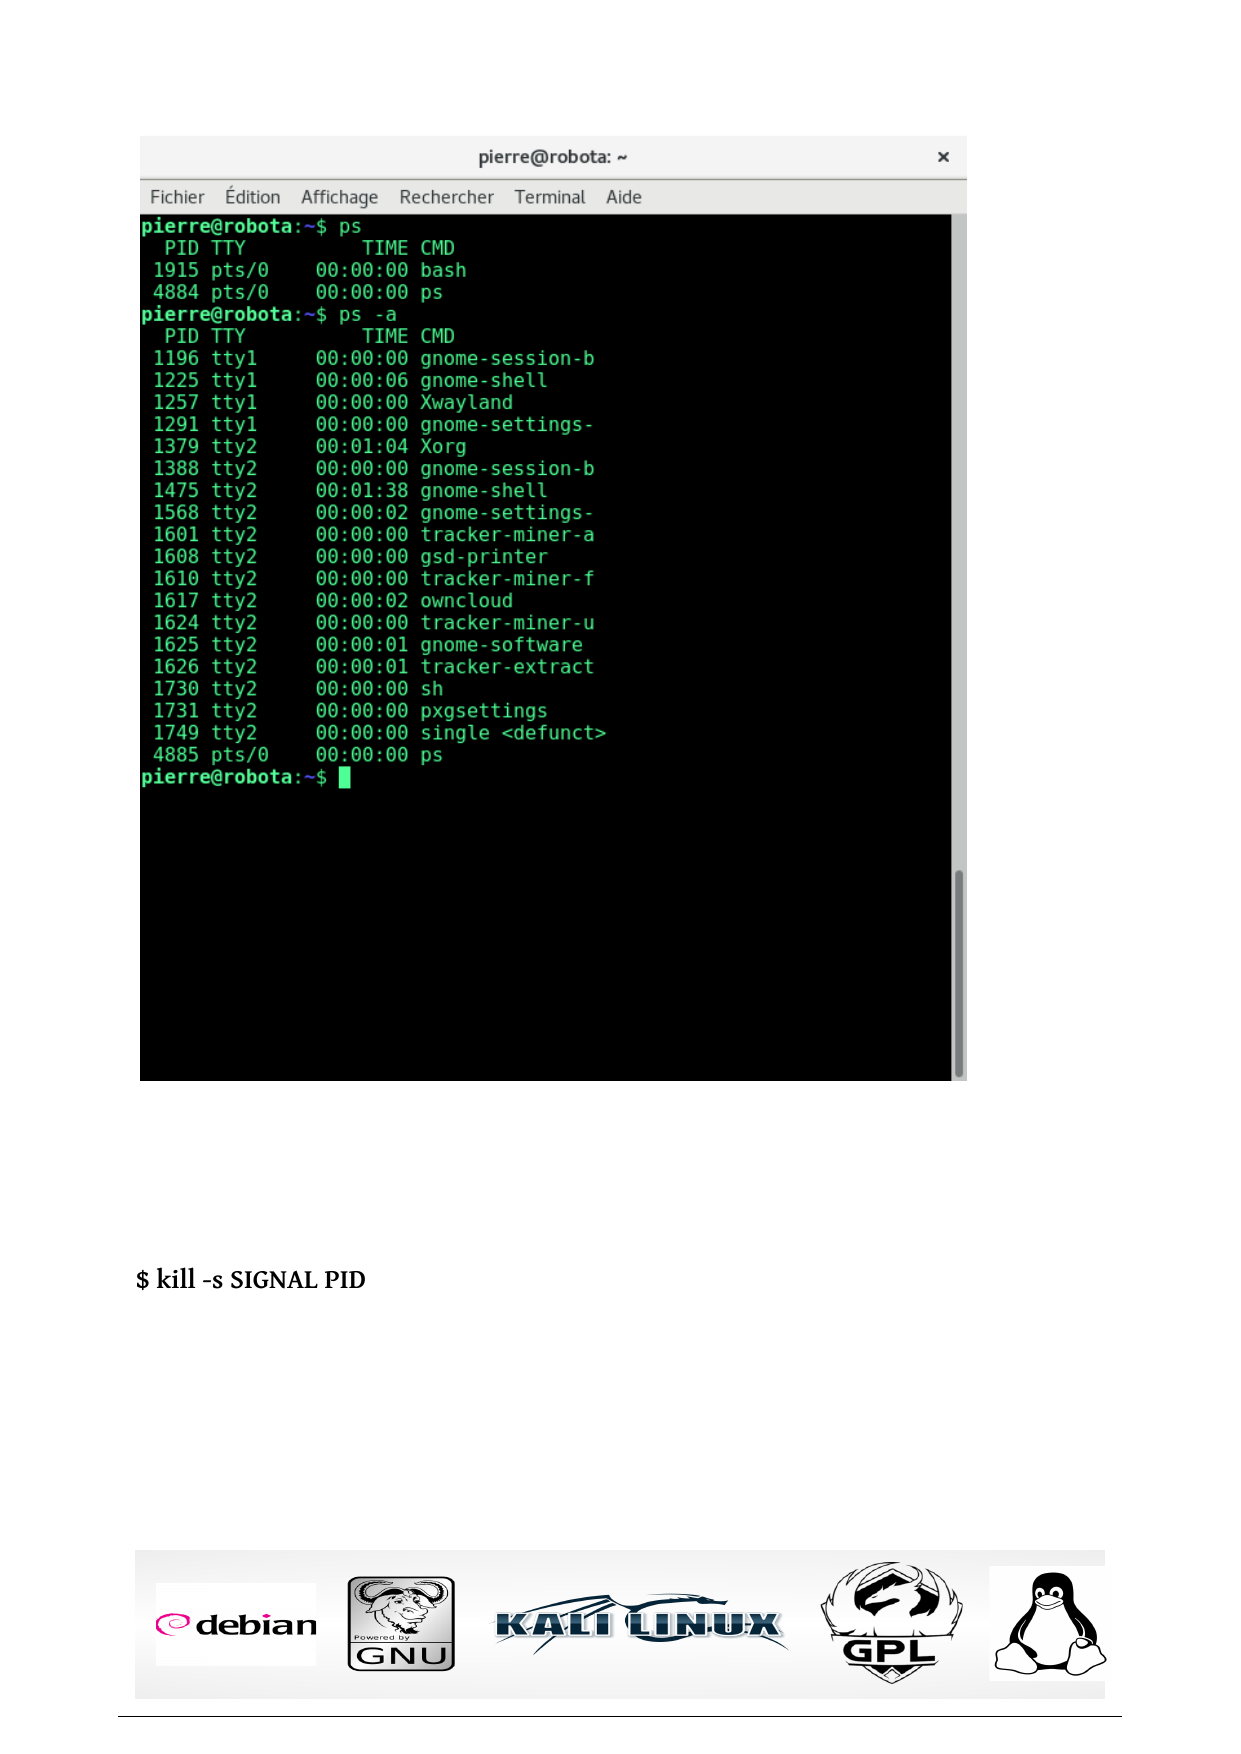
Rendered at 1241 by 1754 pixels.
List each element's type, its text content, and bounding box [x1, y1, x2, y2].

picture [820, 1562, 963, 1684]
picture [476, 1579, 799, 1670]
picture [140, 135, 967, 1081]
picture [156, 1583, 317, 1666]
text $ kill -s SIGNAL PID [136, 1264, 1104, 1296]
picture [341, 1573, 460, 1674]
picture [989, 1566, 1112, 1681]
